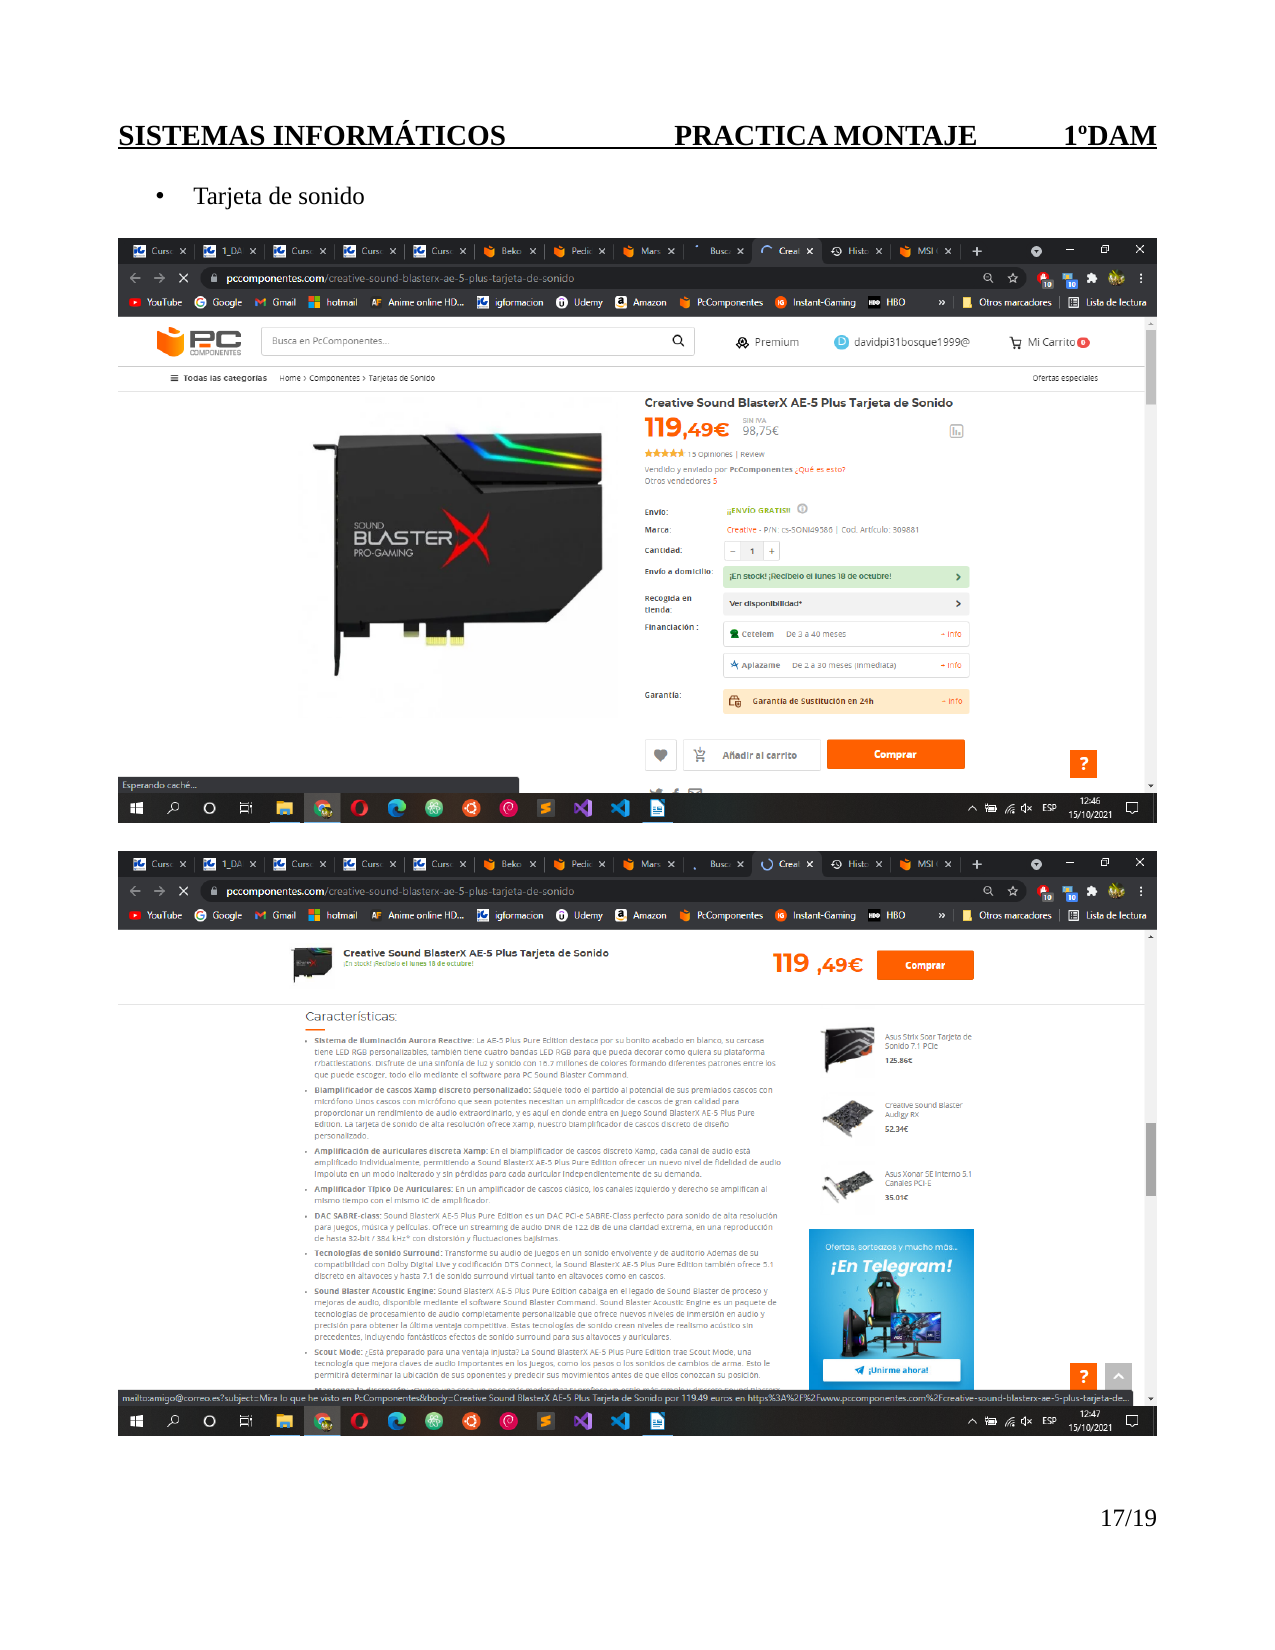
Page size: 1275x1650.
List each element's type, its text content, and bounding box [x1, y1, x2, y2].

picture [118, 238, 1157, 823]
picture [118, 851, 1157, 1436]
list Tarjeta de sonido [156, 181, 1157, 210]
